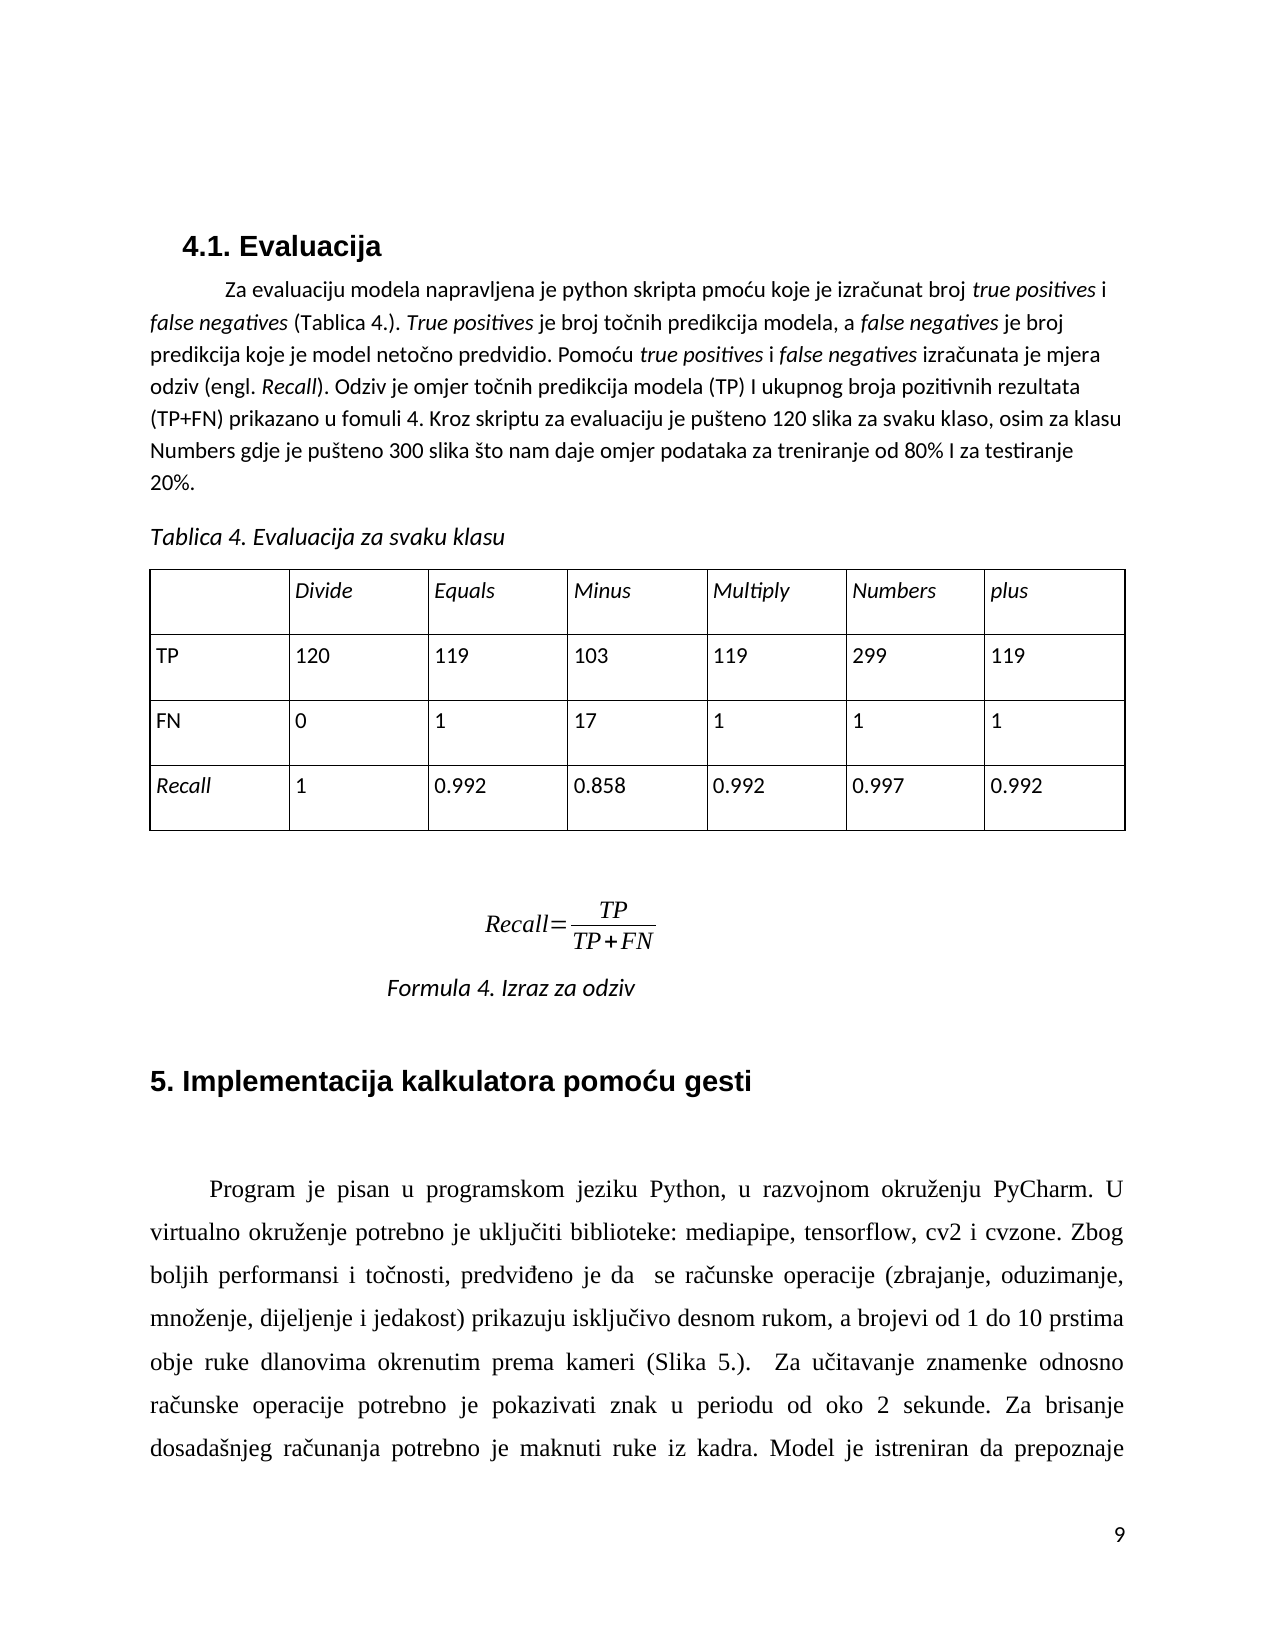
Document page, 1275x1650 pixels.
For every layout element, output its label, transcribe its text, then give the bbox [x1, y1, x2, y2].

table_cell 1 [429, 701, 567, 765]
table_cell 0.997 [847, 766, 984, 830]
table_cell 0 [290, 701, 428, 765]
table_cell 17 [568, 701, 707, 765]
subtitle 4.1. Evaluacija [150, 229, 1125, 263]
text Tablica 4. Evaluacija za svaku klasu [150, 522, 1125, 552]
table_cell 1 [985, 701, 1124, 765]
table_cell 1 [290, 766, 428, 830]
table_cell 0.858 [568, 766, 707, 830]
text Program je pisan u programskom jeziku Python, u razvojnom okruženju PyCharm. U virtualno okruženje potrebno je uključiti biblioteke: mediapipe, tensorflow, cv2 i cvzone. Zbog boljih performansi i točnosti, predviđeno je da se računske operacije (zbrajanje, oduzimanje, množenje, dijeljenje i jedakost) prikazuju isključivo desnom rukom, a brojevi od 1 do 10 prstima obje ruke dlanovima okrenutim prema kameri (Slika 5.). Za učitavanje znamenke odnosno računske operacije potrebno je pokazivati znak u periodu od oko 2 sekunde. Za brisanje dosadašnjeg računanja potrebno je maknuti ruke iz kadra. Model je istreniran da prepoznaje [150, 1174, 1125, 1462]
table_cell TP [151, 635, 289, 699]
table_cell 0.992 [708, 766, 846, 830]
table_cell 1 [847, 701, 984, 765]
subtitle 5. Implementacija kalkulatora pomoću gesti [150, 1064, 1125, 1098]
table_header Multiply [708, 570, 846, 634]
table_cell 0.992 [429, 766, 567, 830]
table_cell 0.992 [985, 766, 1124, 830]
text Formula 4. Izraz za odziv [387, 896, 791, 1003]
table_cell Recall [151, 766, 289, 830]
table_cell 299 [847, 635, 984, 699]
table_cell 119 [985, 635, 1124, 699]
table_header Equals [429, 570, 567, 634]
table_cell 103 [568, 635, 707, 699]
table_cell FN [151, 701, 289, 765]
table_header [151, 570, 289, 634]
table_header Divide [290, 570, 428, 634]
table_cell 120 [290, 635, 428, 699]
table_cell 119 [708, 635, 846, 699]
table_header plus [985, 570, 1124, 634]
table_header Numbers [847, 570, 984, 634]
table_cell 119 [429, 635, 567, 699]
text Za evaluaciju modela napravljena je python skripta pmoću koje je izračunat broj true positives i false negatives (Tablica 4.). True positives je broj točnih predikcija modela, a false negatives je broj predikcija koje je model netočno predvidio. Pomoću true positives i false negatives izračunata je mjera odziv (engl. Recall). Odziv je omjer točnih predikcija modela (TP) I ukupnog broja pozitivnih rezultata (TP+FN) prikazano u fomuli 4. Kroz skriptu za evaluaciju je pušteno 120 slika za svaku klaso, osim za klasu Numbers gdje je pušteno 300 slika što nam daje omjer podataka za treniranje od 80% I za testiranje 20%. [150, 275, 1125, 497]
table_cell 1 [708, 701, 846, 765]
table_header Minus [568, 570, 707, 634]
